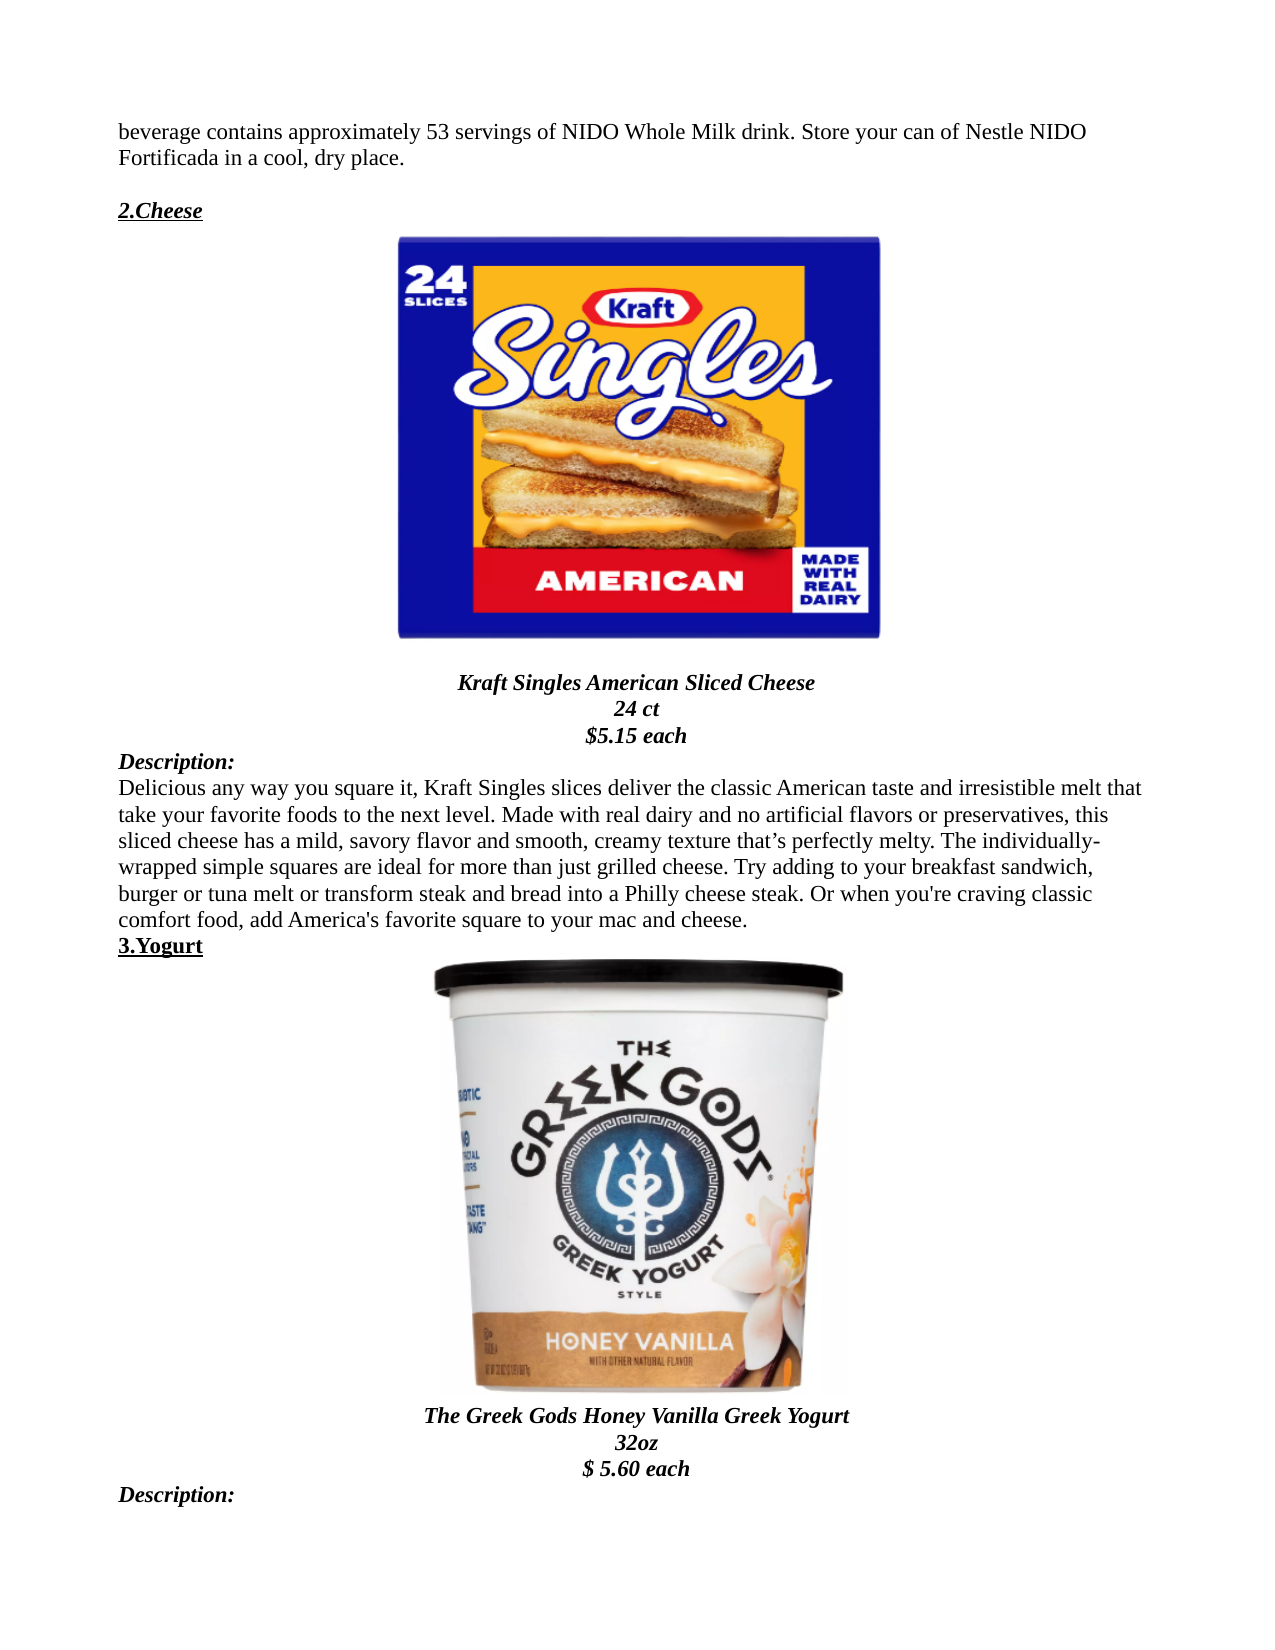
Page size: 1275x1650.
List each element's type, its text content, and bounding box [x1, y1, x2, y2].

text Kraft Singles American Sliced Cheese [118, 669, 1157, 695]
text Delicious any way you square it, Kraft Singles slices deliver the classic American taste and irresistible melt that take your favorite foods to the next level. Made with real dairy and no artificial flavors or preservatives, this sliced cheese has a mild, savory flavor and smooth, creamy texture that’s perfectly melty. The individually-wrapped simple squares are ideal for more than just grilled cheese. Try adding to your breakfast sandwich, burger or tuna melt or transform steak and bread into a Philly cheese steak. Or when you're craving classic comfort food, add America's favorite square to your mac and cheese. [118, 774, 1157, 932]
text Description: [118, 1481, 1157, 1508]
text $ 5.60 each [118, 1455, 1157, 1481]
text 24 ct [118, 695, 1157, 722]
text The Greek Gods Honey Vanilla Greek Yogurt [118, 959, 1157, 1428]
text beverage contains approximately 53 servings of NIDO Whole Milk drink. Store your can of Nestle NIDO Fortificada in a cool, dry place. [118, 118, 1157, 171]
picture [426, 958, 849, 1403]
text 2.Cheese [118, 197, 1157, 223]
text 3.Yogurt [118, 932, 1157, 959]
text $5.15 each [118, 722, 1157, 748]
picture [386, 223, 889, 643]
text Description: [118, 748, 1157, 774]
text 32oz [118, 1428, 1157, 1455]
